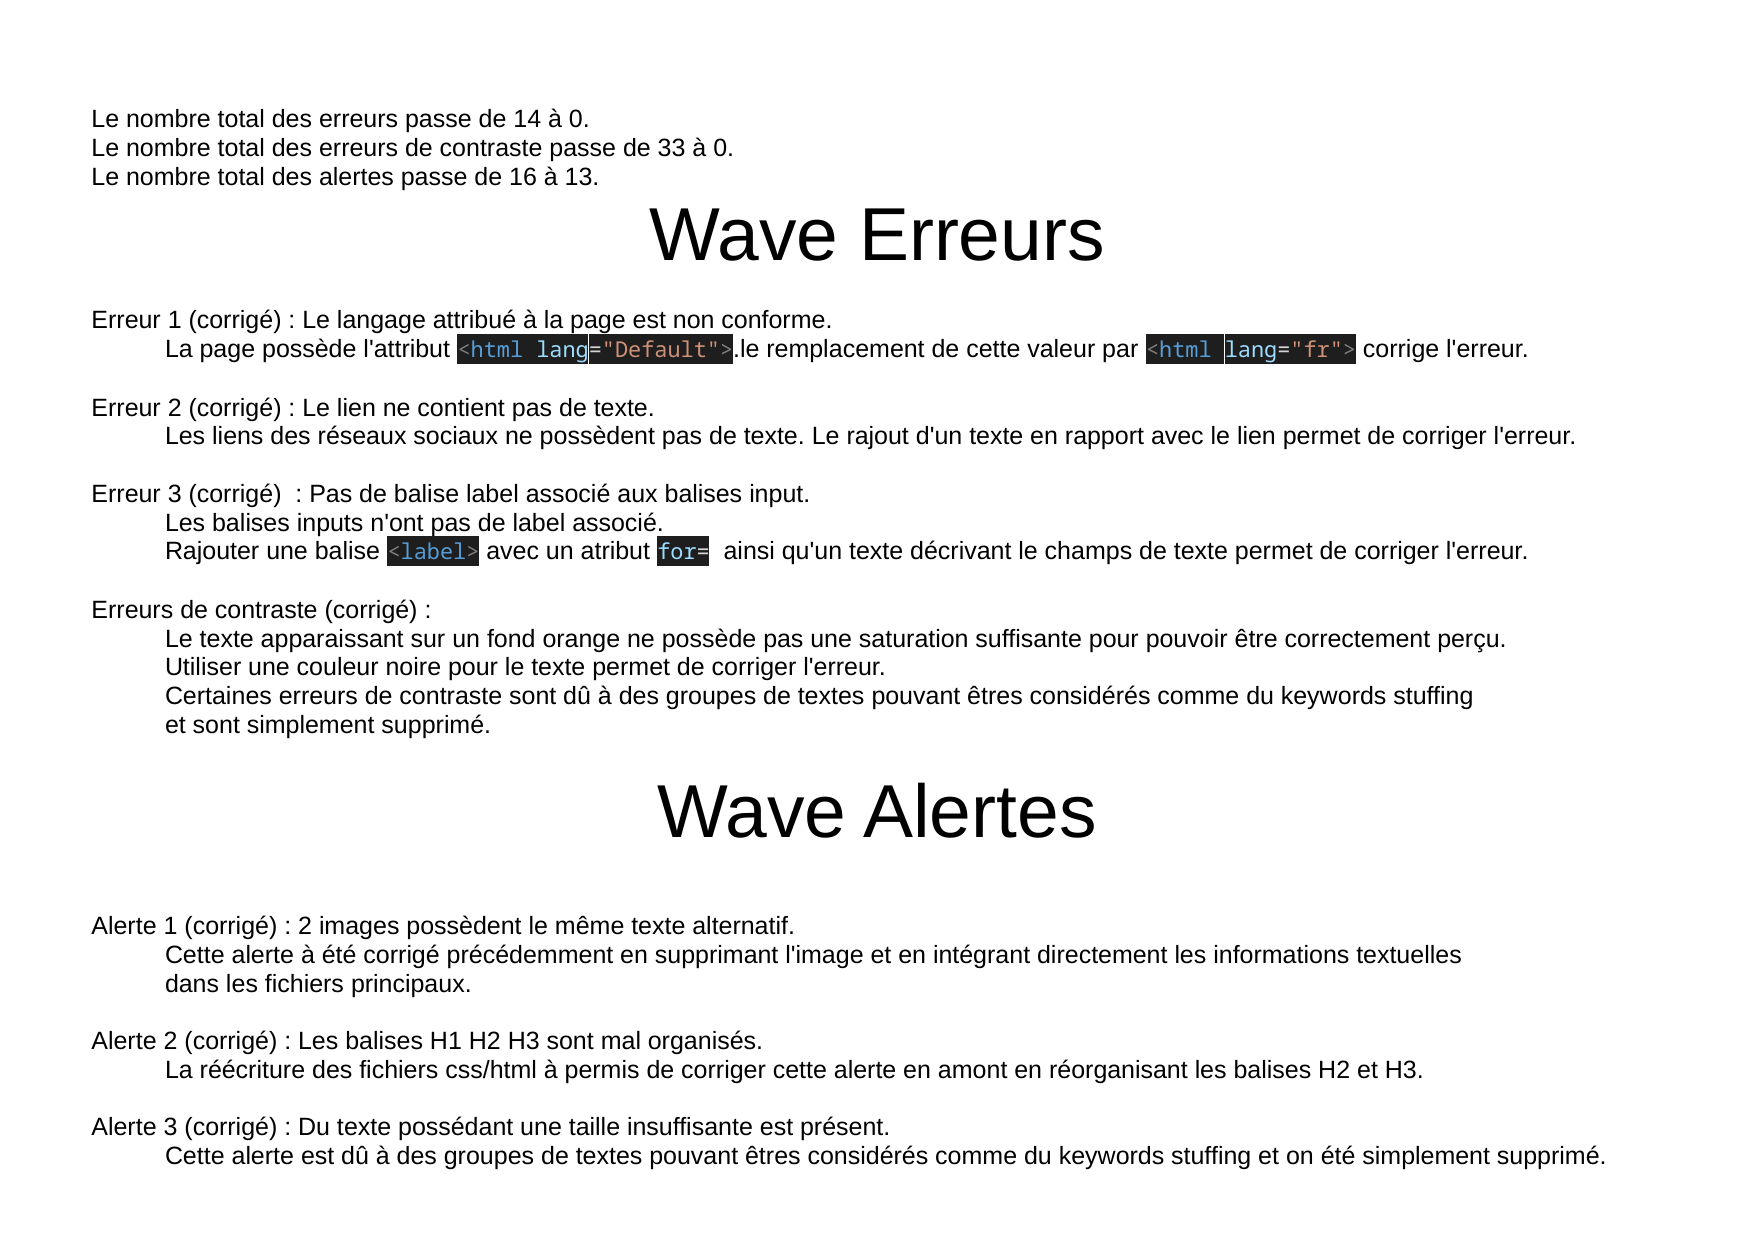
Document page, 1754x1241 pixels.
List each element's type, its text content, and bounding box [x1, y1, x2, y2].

text Wave Erreurs [18, 190, 1736, 276]
text Erreurs de contraste (corrigé) : [18, 595, 1736, 623]
text Certaines erreurs de contraste sont dû à des groupes de textes pouvant êtres considérés comme du keywords stuffing [18, 681, 1736, 710]
text Les liens des réseaux sociaux ne possèdent pas de texte. Le rajout d'un texte en rapport avec le lien permet de corriger l'erreur. [18, 421, 1736, 450]
text et sont simplement supprimé. [18, 710, 1736, 738]
text Erreur 1 (corrigé) : Le langage attribué à la page est non conforme. [18, 305, 1736, 334]
text Alerte 2 (corrigé) : Les balises H1 H2 H3 sont mal organisés. [18, 1026, 1736, 1055]
text Cette alerte à été corrigé précédemment en supprimant l'image et en intégrant directement les informations textuelles [18, 940, 1736, 968]
text Rajouter une balise <label> avec un atribut for= ainsi qu'un texte décrivant le champs de texte permet de corriger l'erreur. [18, 536, 1736, 566]
text Cette alerte est dû à des groupes de textes pouvant êtres considérés comme du keywords stuffing et on été simplement supprimé. [18, 1141, 1736, 1170]
text Erreur 3 (corrigé) : Pas de balise label associé aux balises input. [18, 479, 1736, 507]
text Le nombre total des erreurs passe de 14 à 0. [18, 104, 1736, 133]
text Les balises inputs n'ont pas de label associé. [18, 507, 1736, 536]
text La réécriture des fichiers css/html à permis de corriger cette alerte en amont en réorganisant les balises H2 et H3. [18, 1055, 1736, 1083]
text Le nombre total des alertes passe de 16 à 13. [18, 161, 1736, 190]
text Erreur 2 (corrigé) : Le lien ne contient pas de texte. [18, 392, 1736, 421]
text La page possède l'attribut <html lang="Default">.le remplacement de cette valeur par <html lang="fr"> corrige l'erreur. [18, 334, 1736, 364]
text Le nombre total des erreurs de contraste passe de 33 à 0. [18, 133, 1736, 161]
text Utiliser une couleur noire pour le texte permet de corriger l'erreur. [18, 652, 1736, 681]
text Alerte 1 (corrigé) : 2 images possèdent le même texte alternatif. [18, 911, 1736, 940]
text Wave Alertes [18, 767, 1736, 853]
text Le texte apparaissant sur un fond orange ne possède pas une saturation suffisante pour pouvoir être correctement perçu. [18, 623, 1736, 652]
text Alerte 3 (corrigé) : Du texte possédant une taille insuffisante est présent. [18, 1112, 1736, 1141]
text dans les fichiers principaux. [18, 968, 1736, 997]
